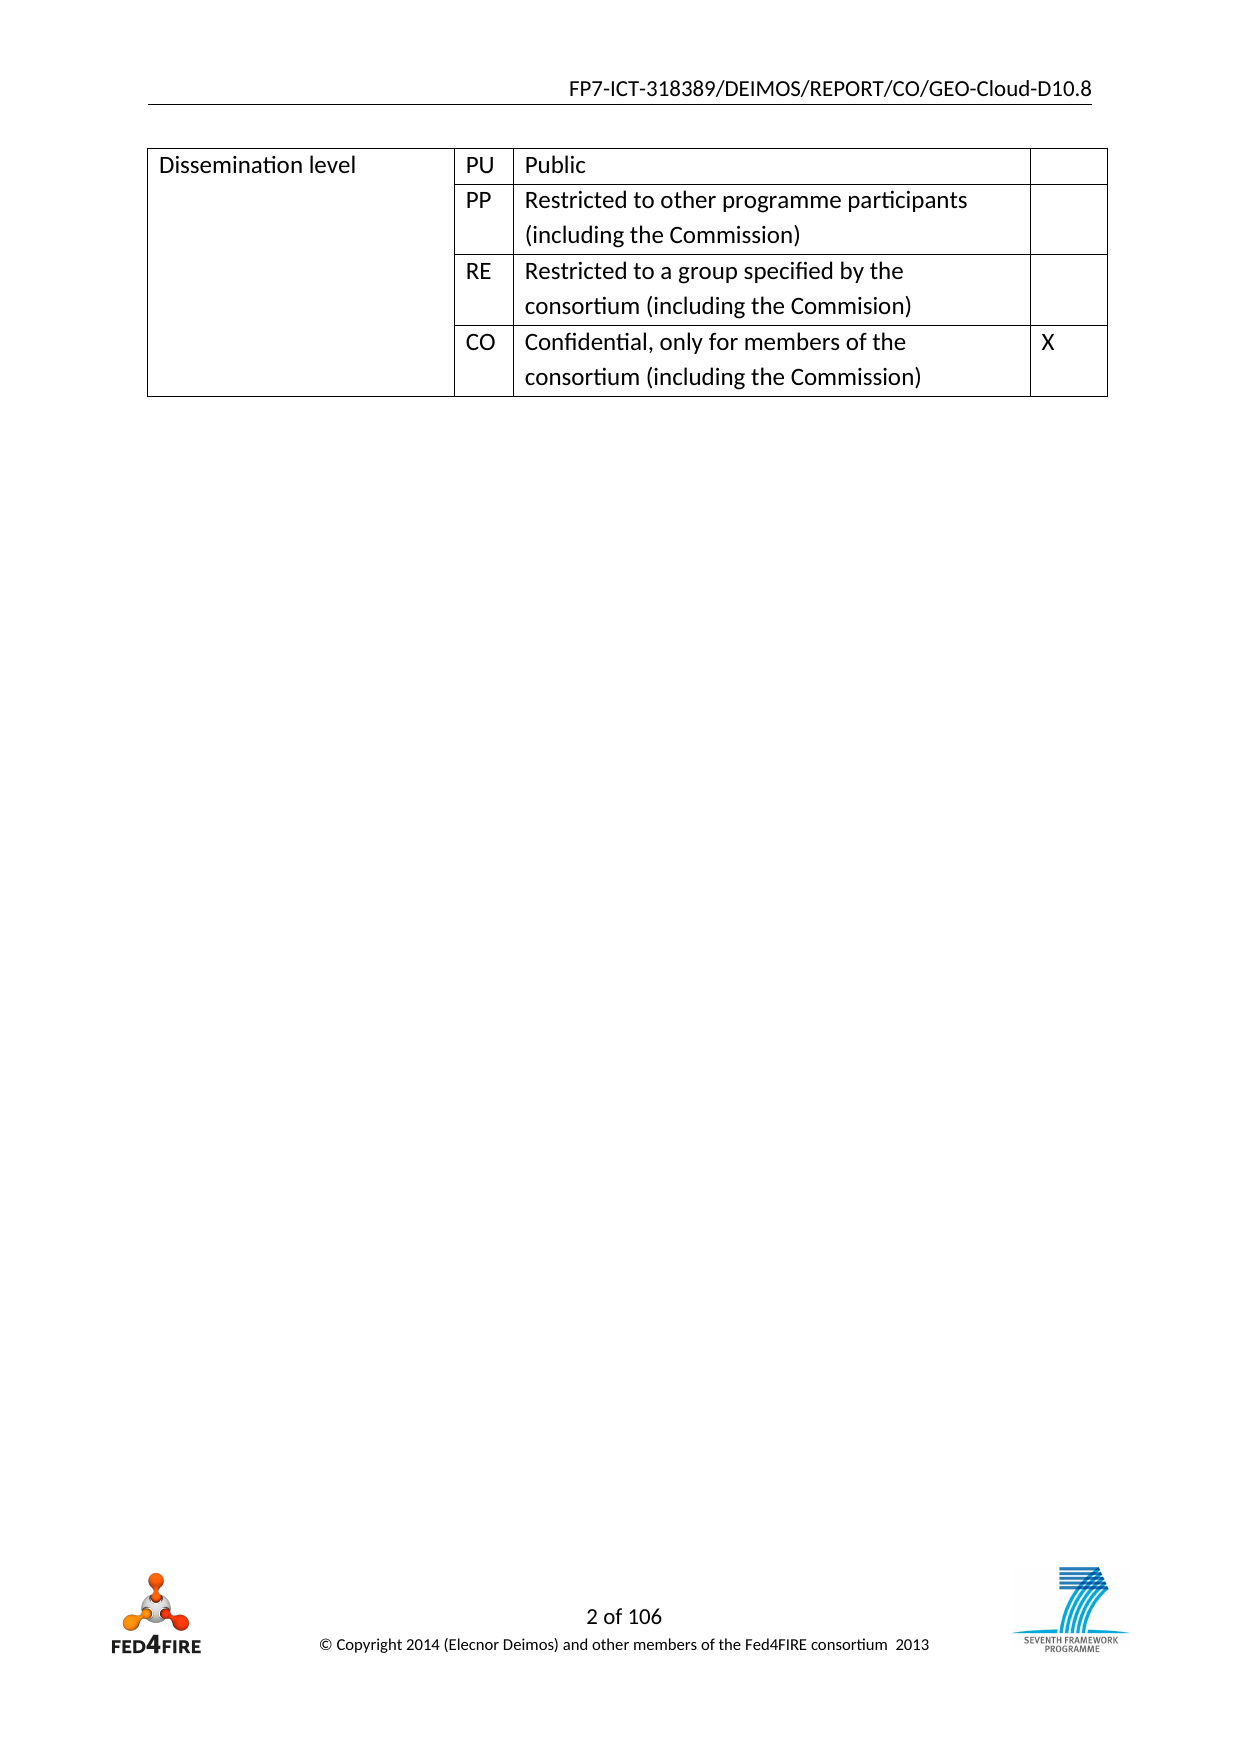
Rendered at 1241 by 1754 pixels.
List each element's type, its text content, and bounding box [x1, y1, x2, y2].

table_cell Dissemination level [148, 149, 454, 396]
table_cell [1031, 149, 1107, 183]
table_cell [1031, 185, 1107, 254]
table_cell PU [455, 149, 513, 183]
table_cell CO [455, 326, 513, 396]
table_cell Restricted to other programme participants (including the Commission) [514, 185, 1030, 254]
table_cell Public [514, 149, 1030, 183]
table_cell X [1031, 326, 1107, 396]
table_cell [1031, 255, 1107, 325]
table_cell Restricted to a group specified by the consortium (including the Commision) [514, 255, 1030, 325]
table_cell PP [455, 185, 513, 254]
table_cell RE [455, 255, 513, 325]
table_cell Confidential, only for members of the consortium (including the Commission) [514, 326, 1030, 396]
